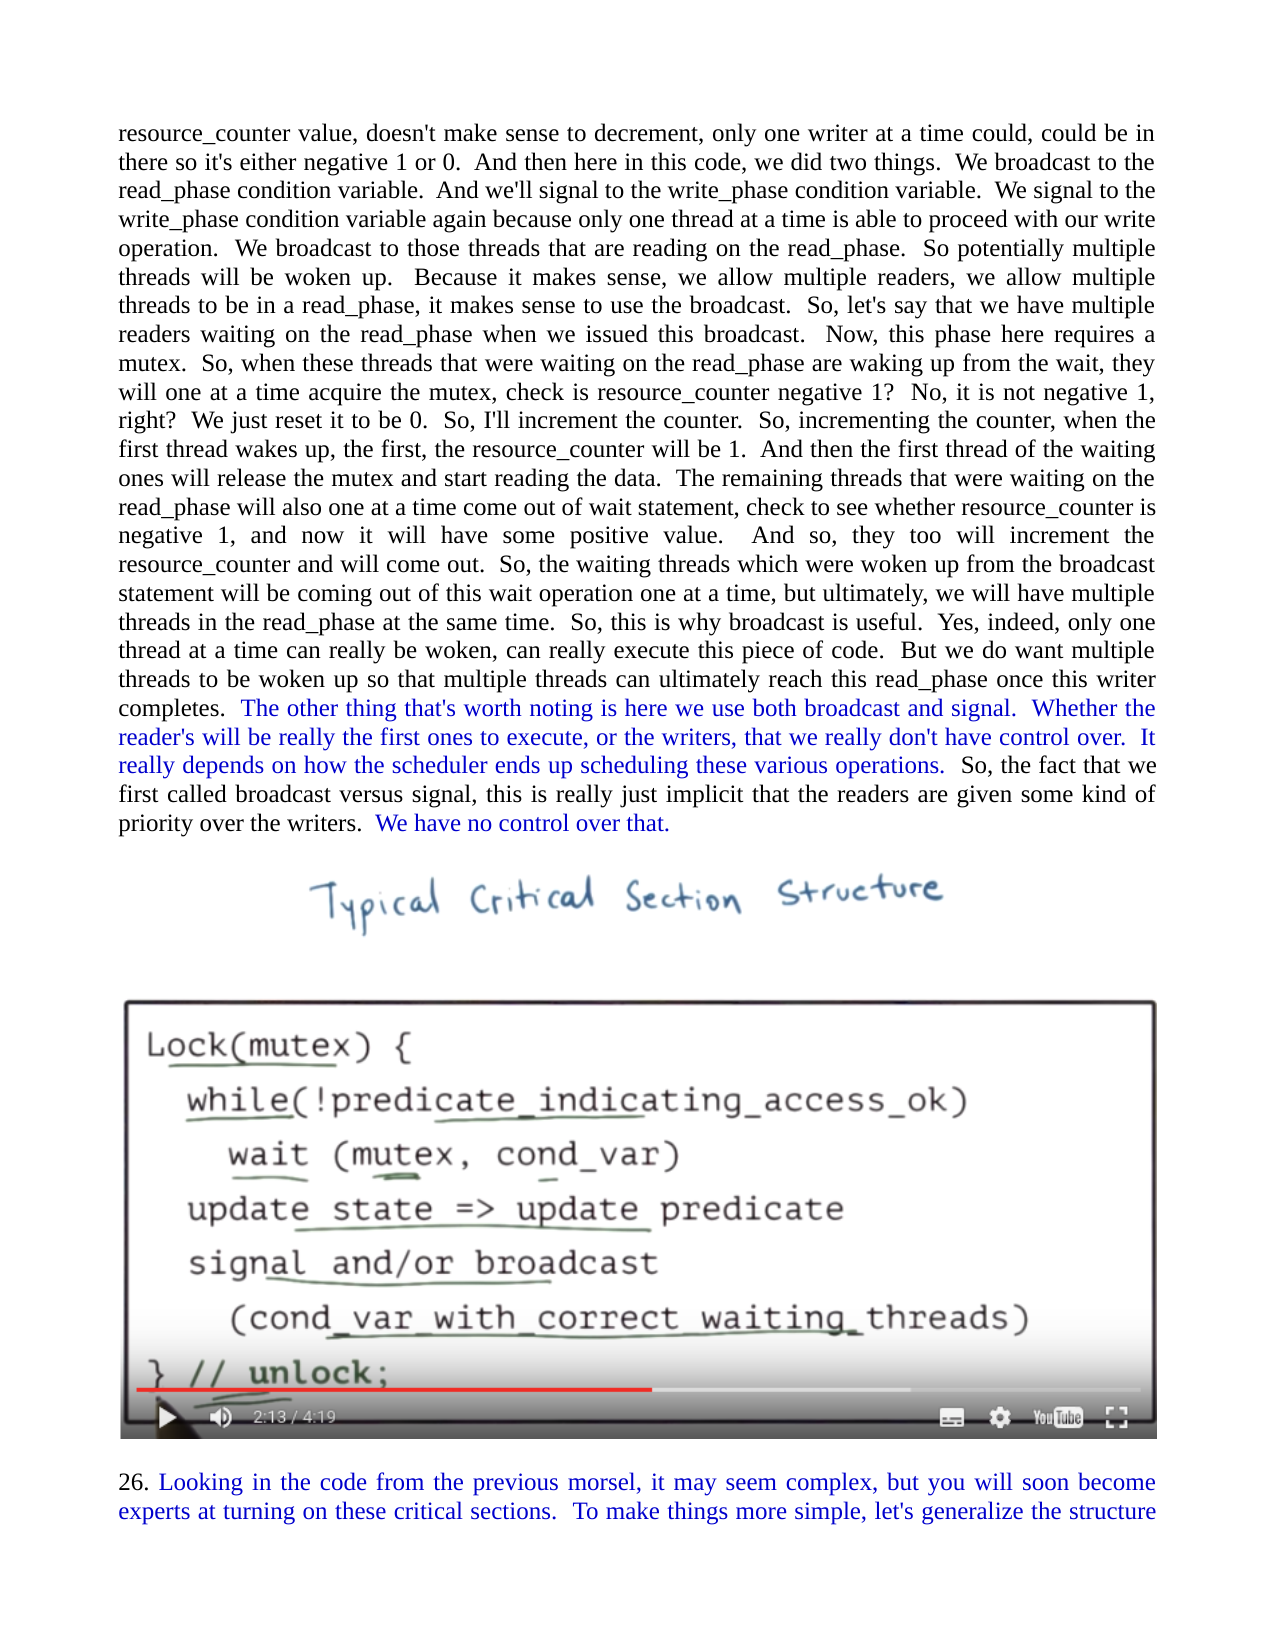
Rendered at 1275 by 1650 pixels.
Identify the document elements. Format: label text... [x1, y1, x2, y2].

picture [118, 865, 1157, 1439]
text resource_counter value, doesn't make sense to decrement, only one writer at a time could, could be in there so it's either negative 1 or 0. And then here in this code, we did two things. We broadcast to the read_phase condition variable. And we'll signal to the write_phase condition variable. We signal to the write_phase condition variable again because only one thread at a time is able to proceed with our write operation. We broadcast to those threads that are reading on the read_phase. So potentially multiple threads will be woken up. Because it makes sense, we allow multiple readers, we allow multiple threads to be in a read_phase, it makes sense to use the broadcast. So, let's say that we have multiple readers waiting on the read_phase when we issued this broadcast. Now, this phase here requires a mutex. So, when these threads that were waiting on the read_phase are waking up from the wait, they will one at a time acquire the mutex, check is resource_counter negative 1? No, it is not negative 1, right? We just reset it to be 0. So, I'll increment the counter. So, incrementing the counter, when the first thread wakes up, the first, the resource_counter will be 1. And then the first thread of the waiting ones will release the mutex and start reading the data. The remaining threads that were waiting on the read_phase will also one at a time come out of wait statement, check to see whether resource_counter is negative 1, and now it will have some positive value. And so, they too will increment the resource_counter and will come out. So, the waiting threads which were woken up from the broadcast statement will be coming out of this wait operation one at a time, but ultimately, we will have multiple threads in the read_phase at the same time. So, this is why broadcast is useful. Yes, indeed, only one thread at a time can really be woken, can really execute this piece of code. But we do want multiple threads to be woken up so that multiple threads can ultimately reach this read_phase once this writer completes. The other thing that's worth noting is here we use both broadcast and signal. Whether the reader's will be really the first ones to execute, or the writers, that we really don't have control over. It really depends on how the scheduler ends up scheduling these various operations. So, the fact that we first called broadcast versus signal, this is really just implicit that the readers are given some kind of priority over the writers. We have no control over that. [118, 118, 1157, 837]
text 26. Looking in the code from the previous morsel, it may seem complex, but you will soon become experts at turning on these critical sections. To make things more simple, let's generalize the structure [118, 1467, 1157, 1525]
